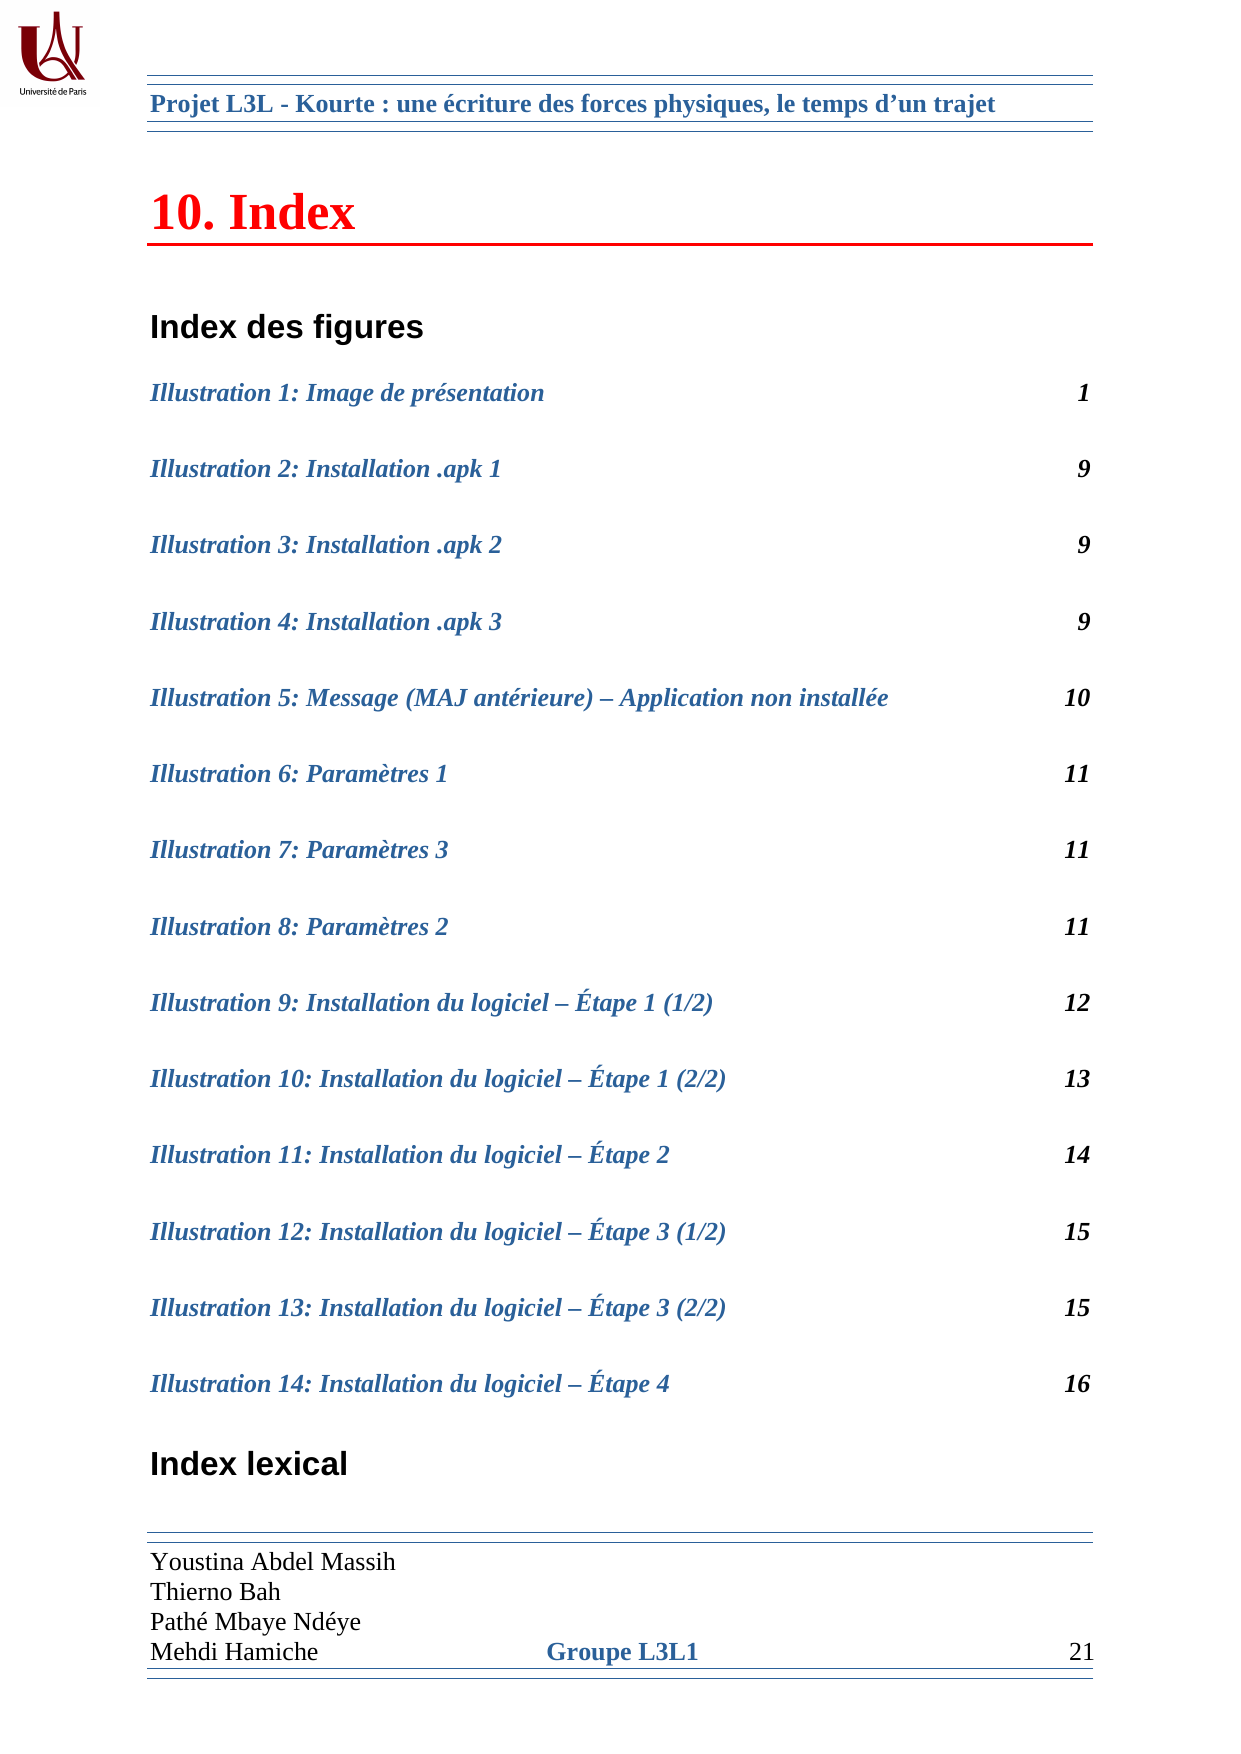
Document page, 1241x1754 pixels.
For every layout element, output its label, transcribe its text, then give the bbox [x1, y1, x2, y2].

text Illustration 1: Image de présentation 1 [150, 377, 1090, 407]
text Illustration 10: Installation du logiciel – Étape 1 (2/2) 13 [150, 1063, 1090, 1093]
text Illustration 4: Installation .apk 3 9 [150, 606, 1090, 636]
text Illustration 8: Paramètres 2 11 [150, 911, 1090, 941]
subtitle 10. Index [147, 178, 1093, 243]
subtitle Index lexical [150, 1444, 1090, 1483]
text Illustration 11: Installation du logiciel – Étape 2 14 [150, 1139, 1090, 1169]
text Illustration 14: Installation du logiciel – Étape 4 16 [150, 1368, 1090, 1398]
text Illustration 13: Installation du logiciel – Étape 3 (2/2) 15 [150, 1292, 1090, 1322]
text Illustration 5: Message (MAJ antérieure) – Application non installée 10 [150, 682, 1090, 712]
text Illustration 3: Installation .apk 2 9 [150, 529, 1090, 559]
picture [0, 0, 101, 107]
text Illustration 12: Installation du logiciel – Étape 3 (1/2) 15 [150, 1216, 1090, 1246]
text Illustration 2: Installation .apk 1 9 [150, 453, 1090, 483]
text Illustration 9: Installation du logiciel – Étape 1 (1/2) 12 [150, 987, 1090, 1017]
text Illustration 6: Paramètres 1 11 [150, 758, 1090, 788]
subtitle Index des figures [150, 307, 1090, 345]
text Illustration 7: Paramètres 3 11 [150, 834, 1090, 864]
